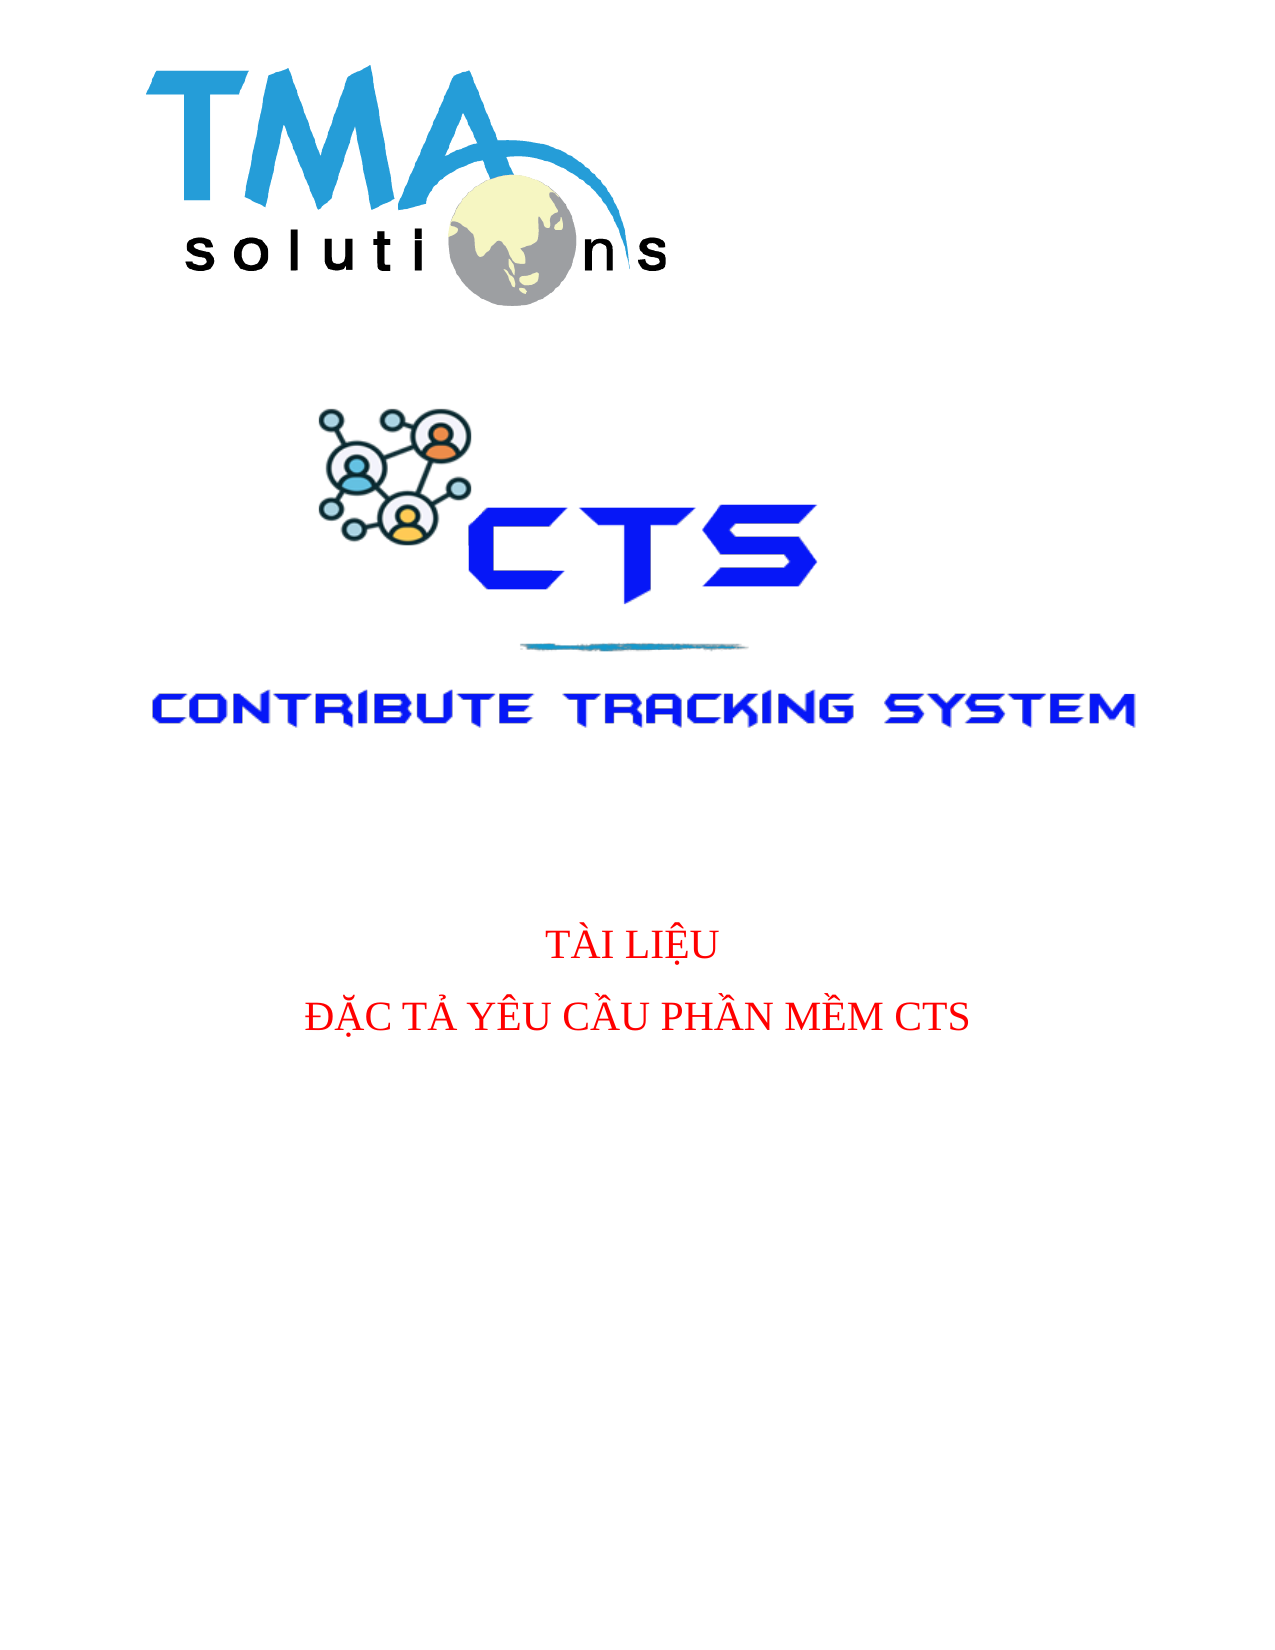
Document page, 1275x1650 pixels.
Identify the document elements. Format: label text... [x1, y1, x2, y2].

text TÀI LIỆU [118, 919, 1157, 967]
picture [146, 65, 666, 306]
picture [125, 333, 1165, 854]
text ĐẶC TẢ YÊU CẦU PHẦN MỀM CTS [118, 991, 1157, 1039]
